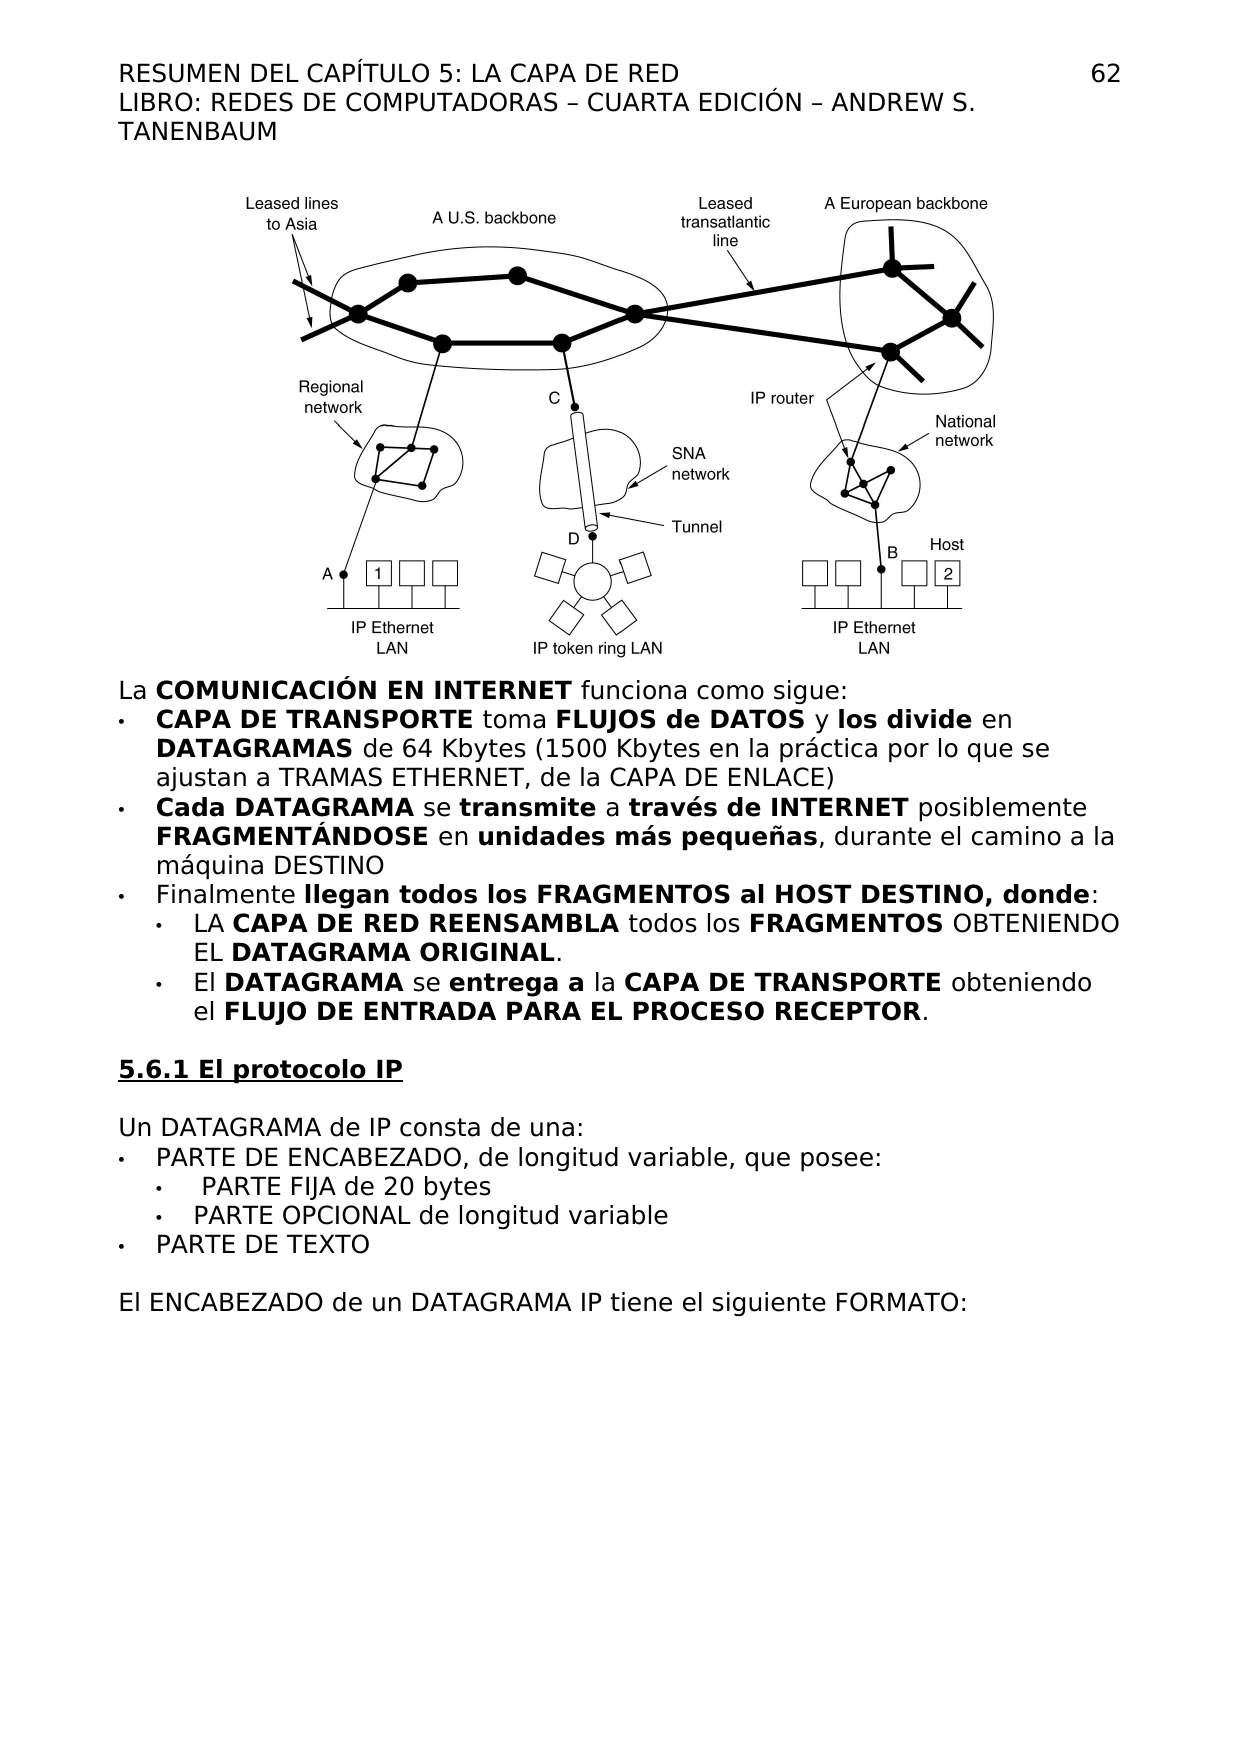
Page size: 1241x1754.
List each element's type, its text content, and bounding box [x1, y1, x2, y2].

list El DATAGRAMA se entrega a la CAPA DE TRANSPORTE obteniendo el FLUJO DE ENTRADA PARA EL PROCESO RECEPTOR. [156, 968, 1122, 1026]
text La COMUNICACIÓN EN INTERNET funciona como sigue: [118, 176, 1122, 705]
list PARTE FIJA de 20 bytes [156, 1172, 1122, 1201]
list Cada DATAGRAMA se transmite a través de INTERNET posiblemente FRAGMENTÁNDOSE en unidades más pequeñas, durante el camino a la máquina DESTINO [118, 793, 1122, 880]
text El ENCABEZADO de un DATAGRAMA IP tiene el siguiente FORMATO: [118, 1288, 1122, 1318]
list LA CAPA DE RED REENSAMBLA todos los FRAGMENTOS OBTENIENDO EL DATAGRAMA ORIGINAL. [156, 909, 1122, 968]
list PARTE DE ENCABEZADO, de longitud variable, que posee: [118, 1143, 1122, 1172]
text Un DATAGRAMA de IP consta de una: [118, 1113, 1122, 1143]
list PARTE DE TEXTO [118, 1230, 1122, 1259]
picture [220, 176, 1020, 676]
list Finalmente llegan todos los FRAGMENTOS al HOST DESTINO, donde: [118, 880, 1122, 909]
list PARTE OPCIONAL de longitud variable [156, 1201, 1122, 1230]
list CAPA DE TRANSPORTE toma FLUJOS de DATOS y los divide en DATAGRAMAS de 64 Kbytes (1500 Kbytes en la práctica por lo que se ajustan a TRAMAS ETHERNET, de la CAPA DE ENLACE) [118, 705, 1122, 793]
text 5.6.1 El protocolo IP [118, 1055, 1122, 1084]
